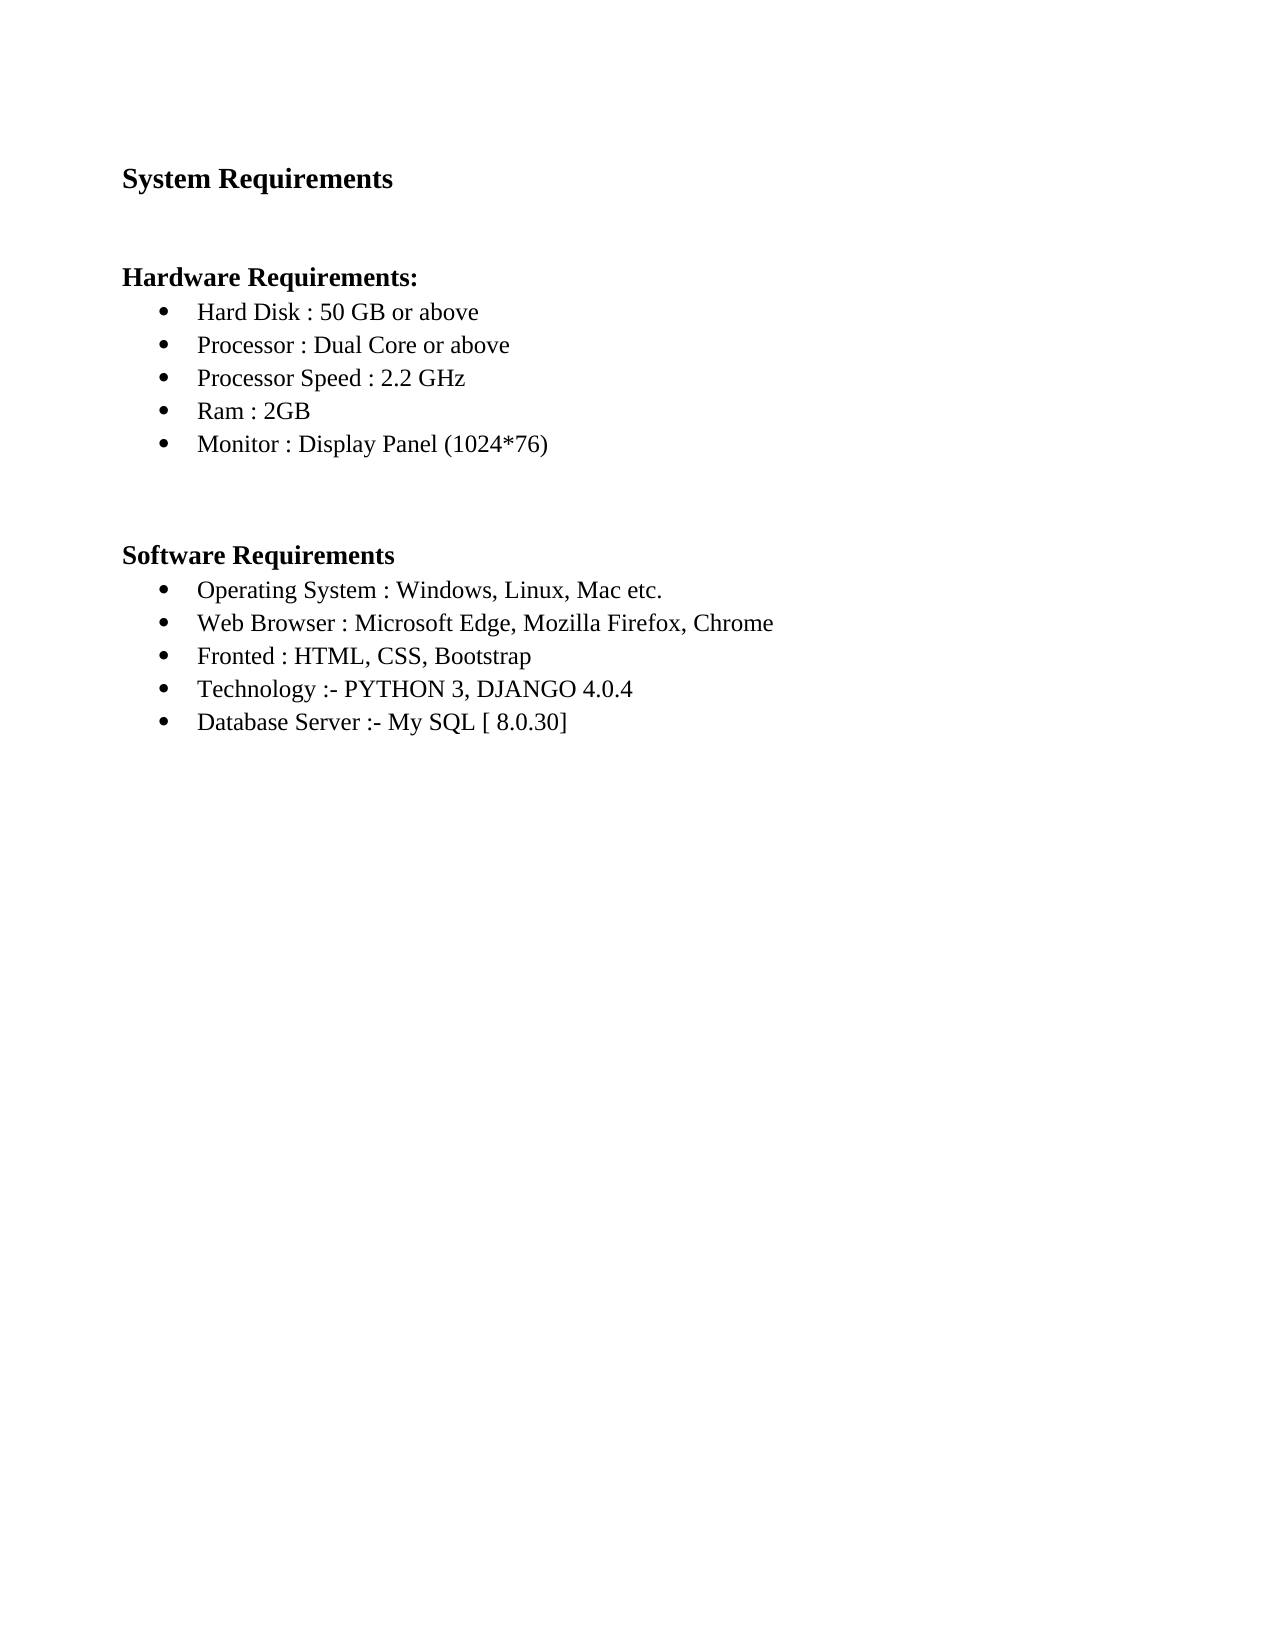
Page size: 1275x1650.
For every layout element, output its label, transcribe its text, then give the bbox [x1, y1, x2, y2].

list Operating System : Windows, Linux, Mac etc. [159, 575, 1144, 604]
list Hard Disk : 50 GB or above [159, 297, 1144, 326]
list Fronted : HTML, CSS, Bootstrap [159, 641, 1144, 670]
list Processor : Dual Core or above [159, 330, 1144, 359]
text Software Requirements [122, 539, 1144, 571]
text System Requirements [122, 161, 1144, 194]
list Monitor : Display Panel (1024*76) [159, 429, 1144, 458]
list Processor Speed : 2.2 GHz [159, 363, 1144, 392]
list Web Browser : Microsoft Edge, Mozilla Firefox, Chrome [159, 608, 1144, 637]
list Technology :- PYTHON 3, DJANGO 4.0.4 [159, 674, 1144, 703]
text Hardware Requirements: [122, 261, 1144, 293]
list Database Server :- My SQL [ 8.0.30] [159, 707, 1144, 736]
list Ram : 2GB [159, 396, 1144, 425]
